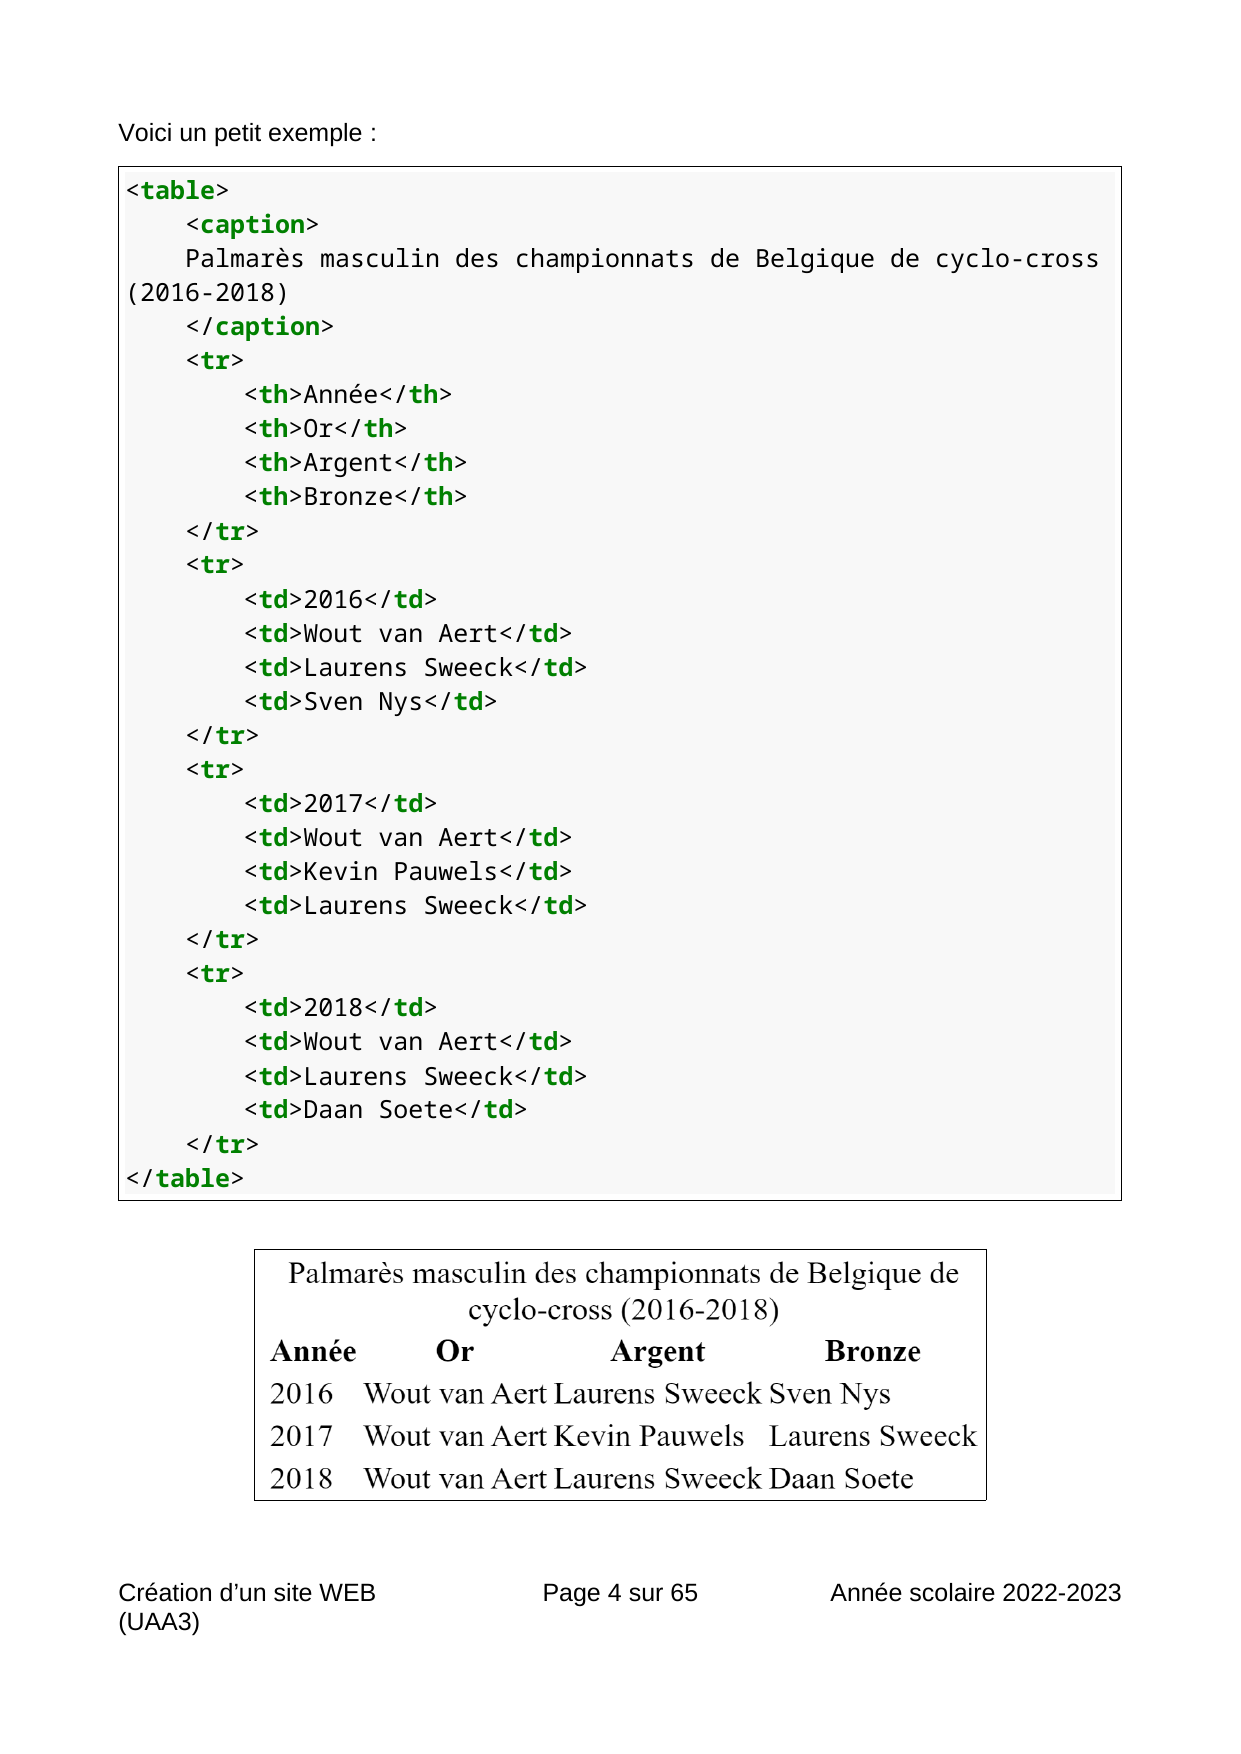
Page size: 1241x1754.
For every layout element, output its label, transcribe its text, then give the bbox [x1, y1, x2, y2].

table_header <table> <caption> Palmarès masculin des championnats de Belgique de cyclo-cross (2016-2018) </caption> <tr> <th>Année</th> <th>Or</th> <th>Argent</th> <th>Bronze</th> </tr> <tr> <td>2016</td> <td>Wout van Aert</td> <td>Laurens Sweeck</td> <td>Sven Nys</td> </tr> <tr> <td>2017</td> <td>Wout van Aert</td> <td>Kevin Pauwels</td> <td>Laurens Sweeck</td> </tr> <tr> <td>2018</td> <td>Wout van Aert</td> <td>Laurens Sweeck</td> <td>Daan Soete</td> </tr> </table> [119, 167, 1121, 1200]
picture [257, 1251, 984, 1497]
text Voici un petit exemple : [118, 118, 1122, 147]
